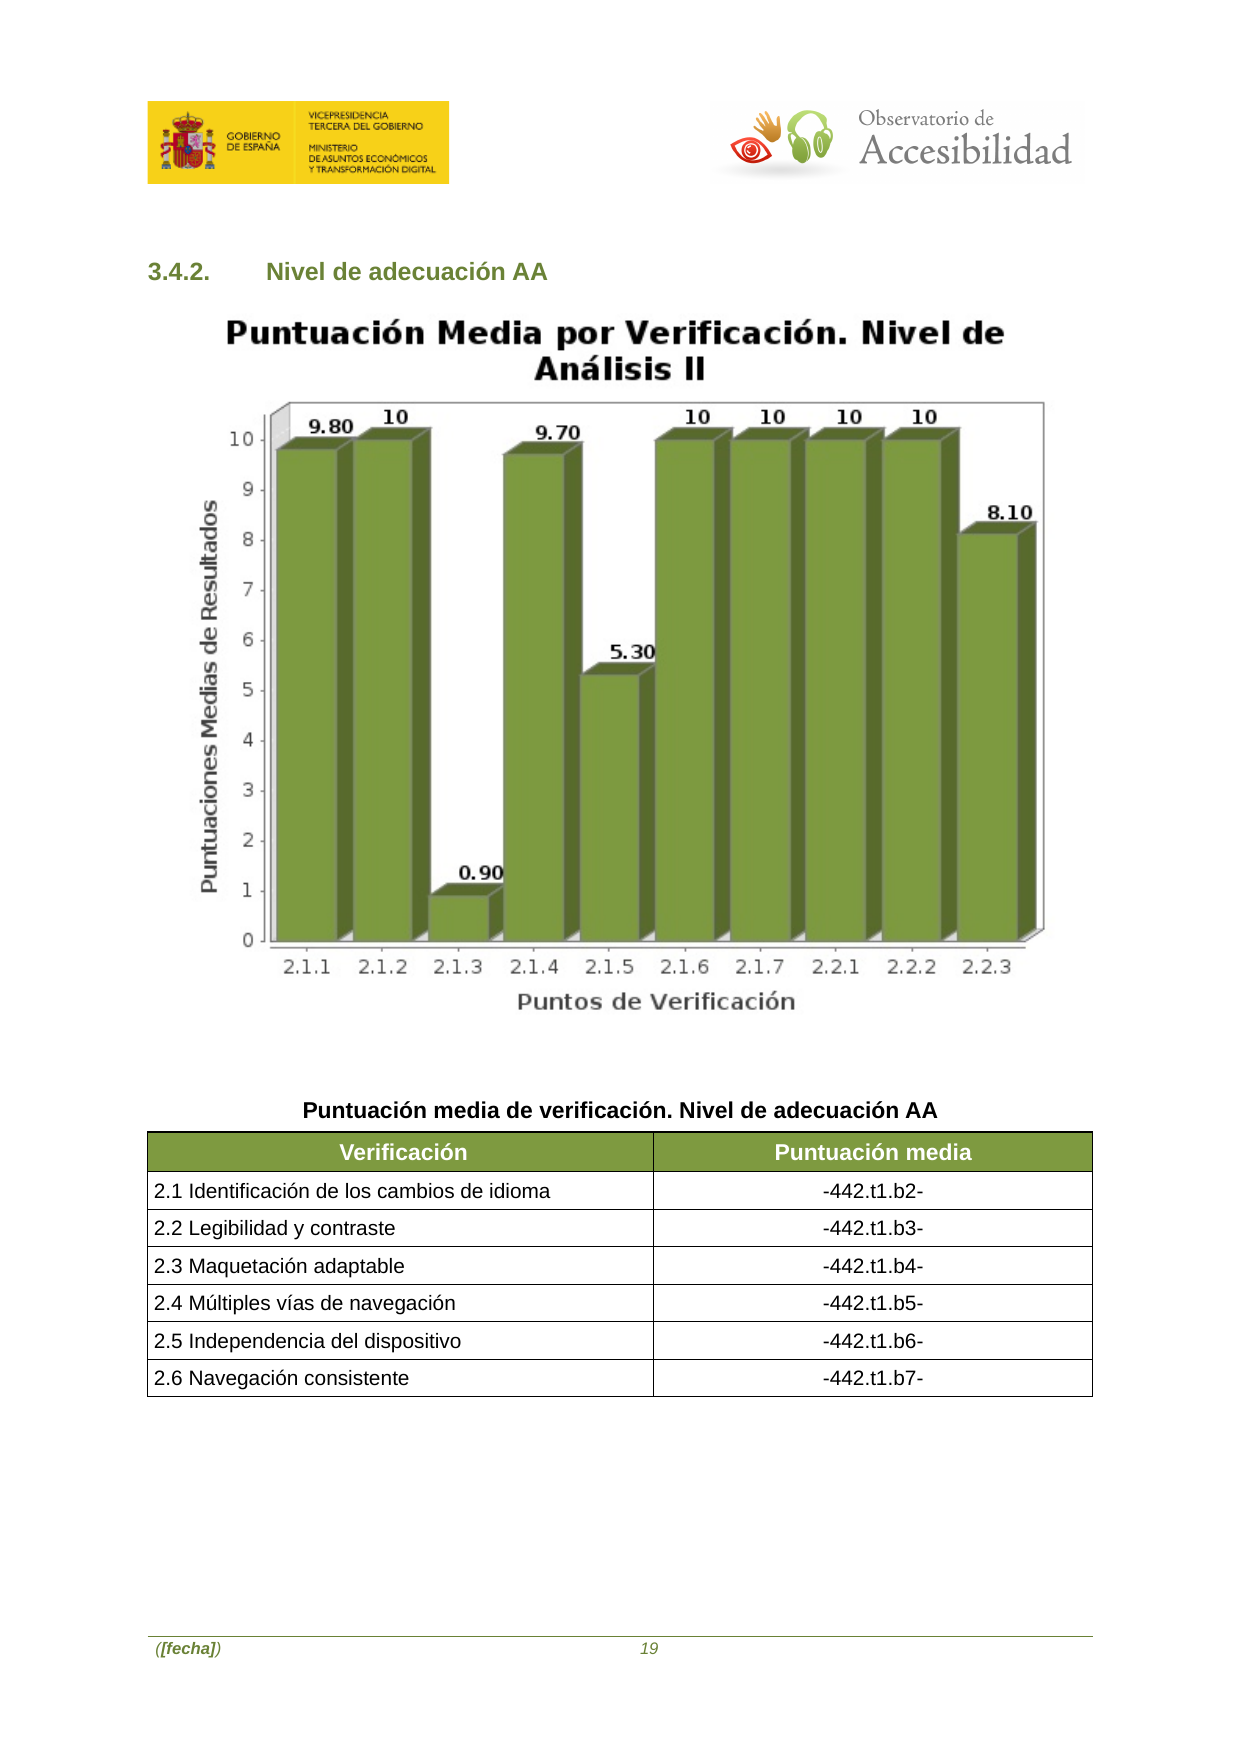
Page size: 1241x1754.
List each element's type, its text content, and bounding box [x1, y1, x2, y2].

table_cell 2.3 Maquetación adaptable [148, 1247, 653, 1284]
picture [178, 313, 1062, 1024]
table_cell 2.2 Legibilidad y contraste [148, 1210, 653, 1246]
table_cell 2.6 Navegación consistente [148, 1360, 653, 1396]
picture [147, 101, 450, 184]
table_cell 2.5 Independencia del dispositivo [148, 1322, 653, 1359]
picture [710, 101, 1086, 184]
text Puntuación media de verificación. Nivel de adecuación AA [148, 1097, 1092, 1123]
table_cell 2.4 Múltiples vías de navegación [148, 1285, 653, 1321]
table_cell -442.t1.b3- [654, 1210, 1092, 1246]
table_cell -442.t1.b7- [654, 1360, 1092, 1396]
table_cell -442.t1.b5- [654, 1285, 1092, 1321]
table_cell -442.t1.b4- [654, 1247, 1092, 1284]
subtitle Nivel de adecuación AA [148, 257, 1092, 286]
table_header Verificación [148, 1133, 653, 1171]
table_cell -442.t1.b6- [654, 1322, 1092, 1359]
table_cell 2.1 Identificación de los cambios de idioma [148, 1172, 653, 1209]
table_header Puntuación media [654, 1133, 1092, 1171]
table_cell -442.t1.b2- [654, 1172, 1092, 1209]
